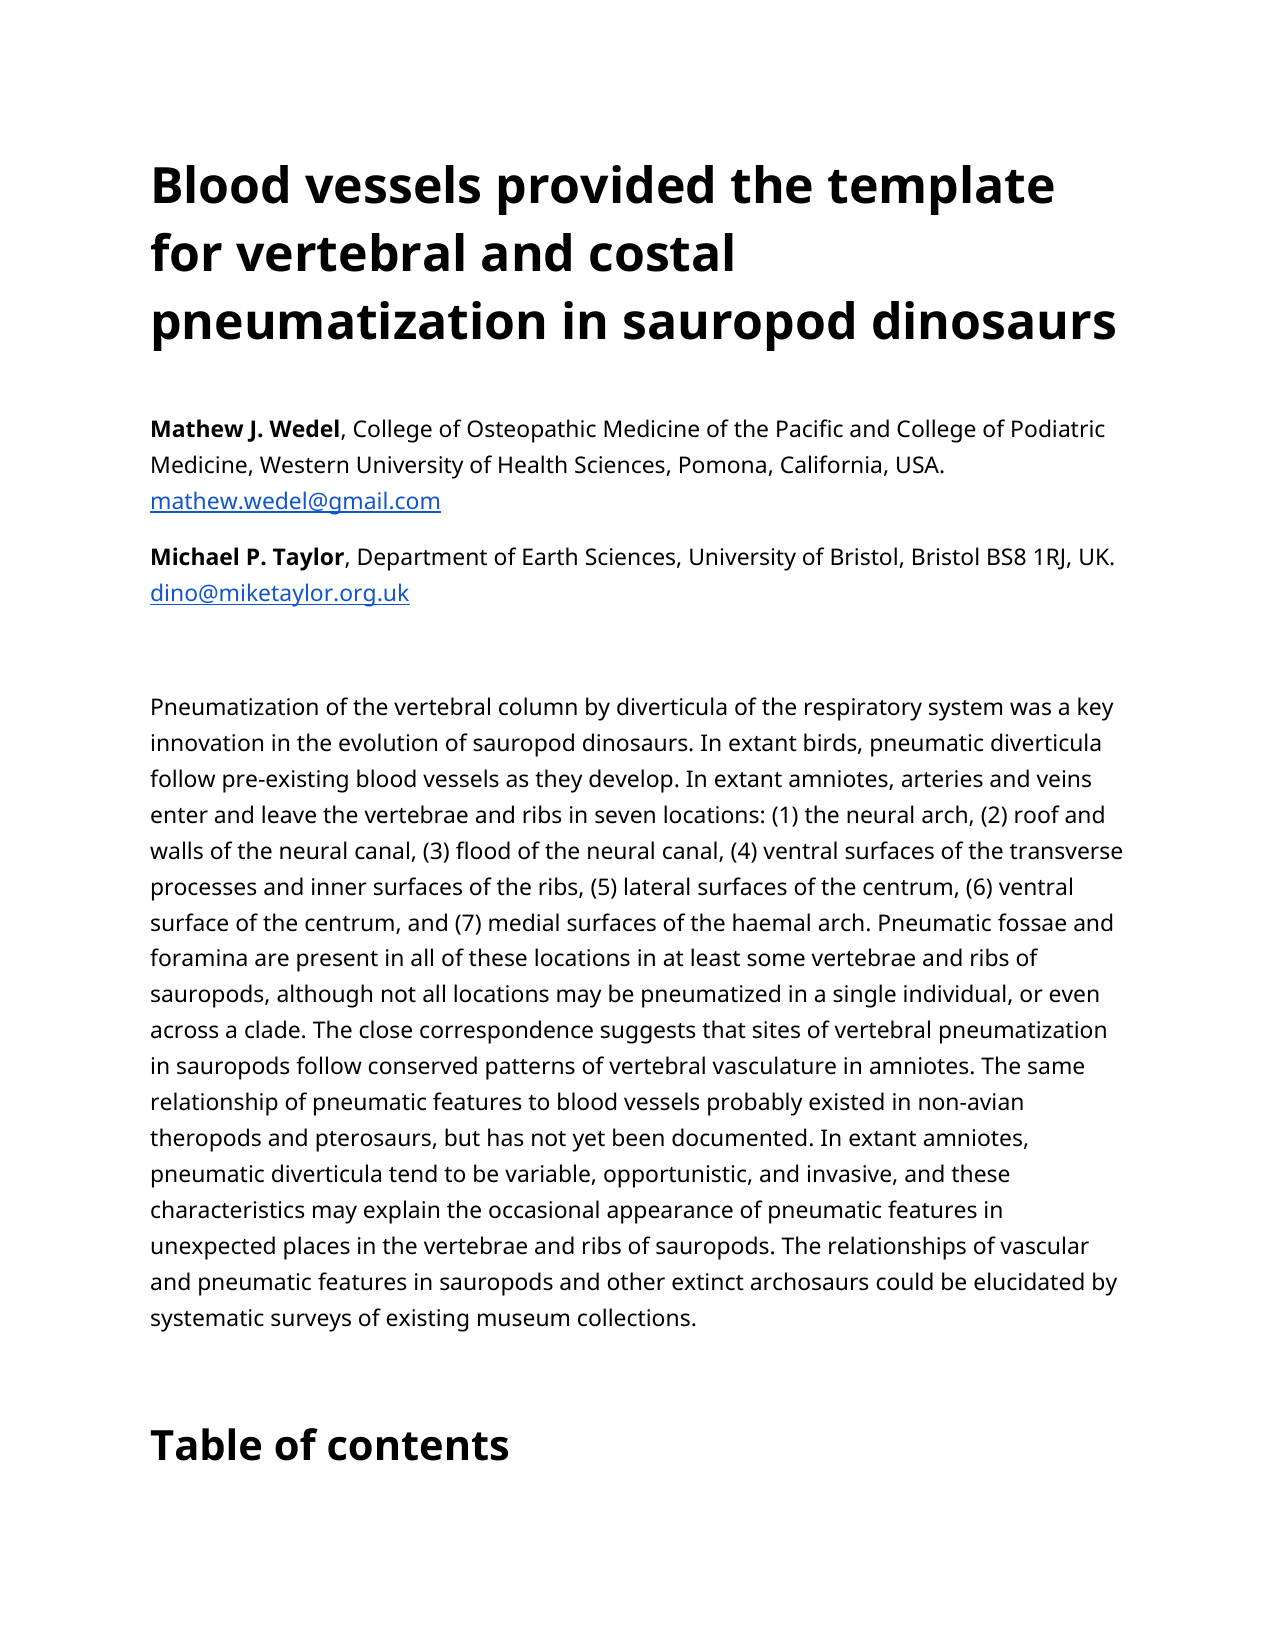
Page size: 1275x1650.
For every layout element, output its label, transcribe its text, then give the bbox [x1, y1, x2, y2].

text Pneumatization of the vertebral column by diverticula of the respiratory system was a key innovation in the evolution of sauropod dinosaurs. In extant birds, pneumatic diverticula follow pre-existing blood vessels as they develop. In extant amniotes, arteries and veins enter and leave the vertebrae and ribs in seven locations: (1) the neural arch, (2) roof and walls of the neural canal, (3) flood of the neural canal, (4) ventral surfaces of the transverse processes and inner surfaces of the ribs, (5) lateral surfaces of the centrum, (6) ventral surface of the centrum, and (7) medial surfaces of the haemal arch. Pneumatic fossae and foramina are present in all of these locations in at least some vertebrae and ribs of sauropods, although not all locations may be pneumatized in a single individual, or even across a clade. The close correspondence suggests that sites of vertebral pneumatization in sauropods follow conserved patterns of vertebral vasculature in amniotes. The same relationship of pneumatic features to blood vessels probably existed in non-avian theropods and pterosaurs, but has not yet been documented. In extant amniotes, pneumatic diverticula tend to be variable, opportunistic, and invasive, and these characteristics may explain the occasional appearance of pneumatic features in unexpected places in the vertebrae and ribs of sauropods. The relationships of vascular and pneumatic features in sauropods and other extinct archosaurs could be elucidated by systematic surveys of existing museum collections. [150, 691, 1125, 1333]
text Table of contents [150, 1415, 1125, 1472]
title Blood vessels provided the template for vertebral and costal pneumatization in sauropod dinosaurs [150, 150, 1125, 354]
text Mathew J. Wedel, College of Osteopathic Medicine of the Pacific and College of Podiatric Medicine, Western University of Health Sciences, Pomona, California, USA. mathew.wedel@gmail.com [150, 413, 1125, 516]
text Michael P. Taylor, Department of Earth Sciences, University of Bristol, Bristol BS8 1RJ, UK. dino@miketaylor.org.uk [150, 541, 1125, 608]
